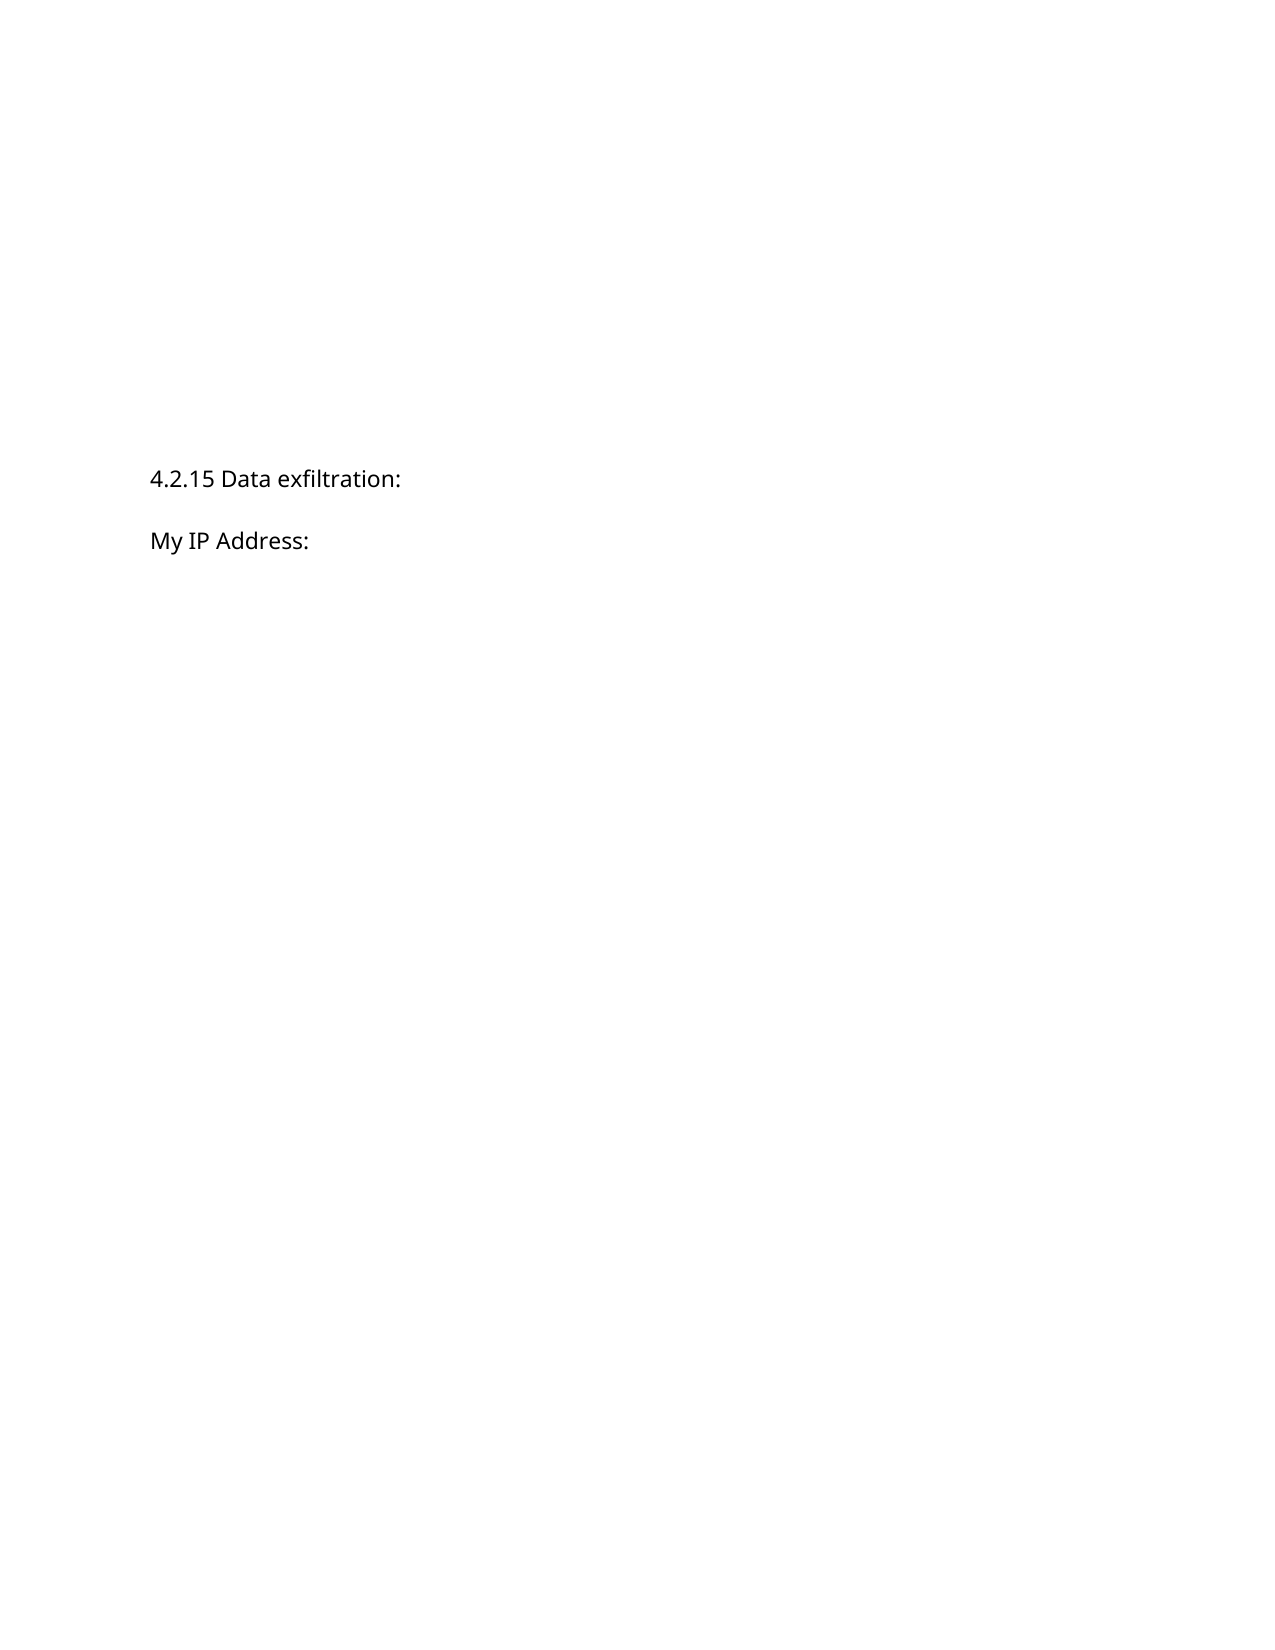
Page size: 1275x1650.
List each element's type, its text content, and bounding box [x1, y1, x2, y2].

text My IP Address: [150, 525, 1125, 556]
text 4.2.15 Data exfiltration: [150, 462, 1125, 494]
